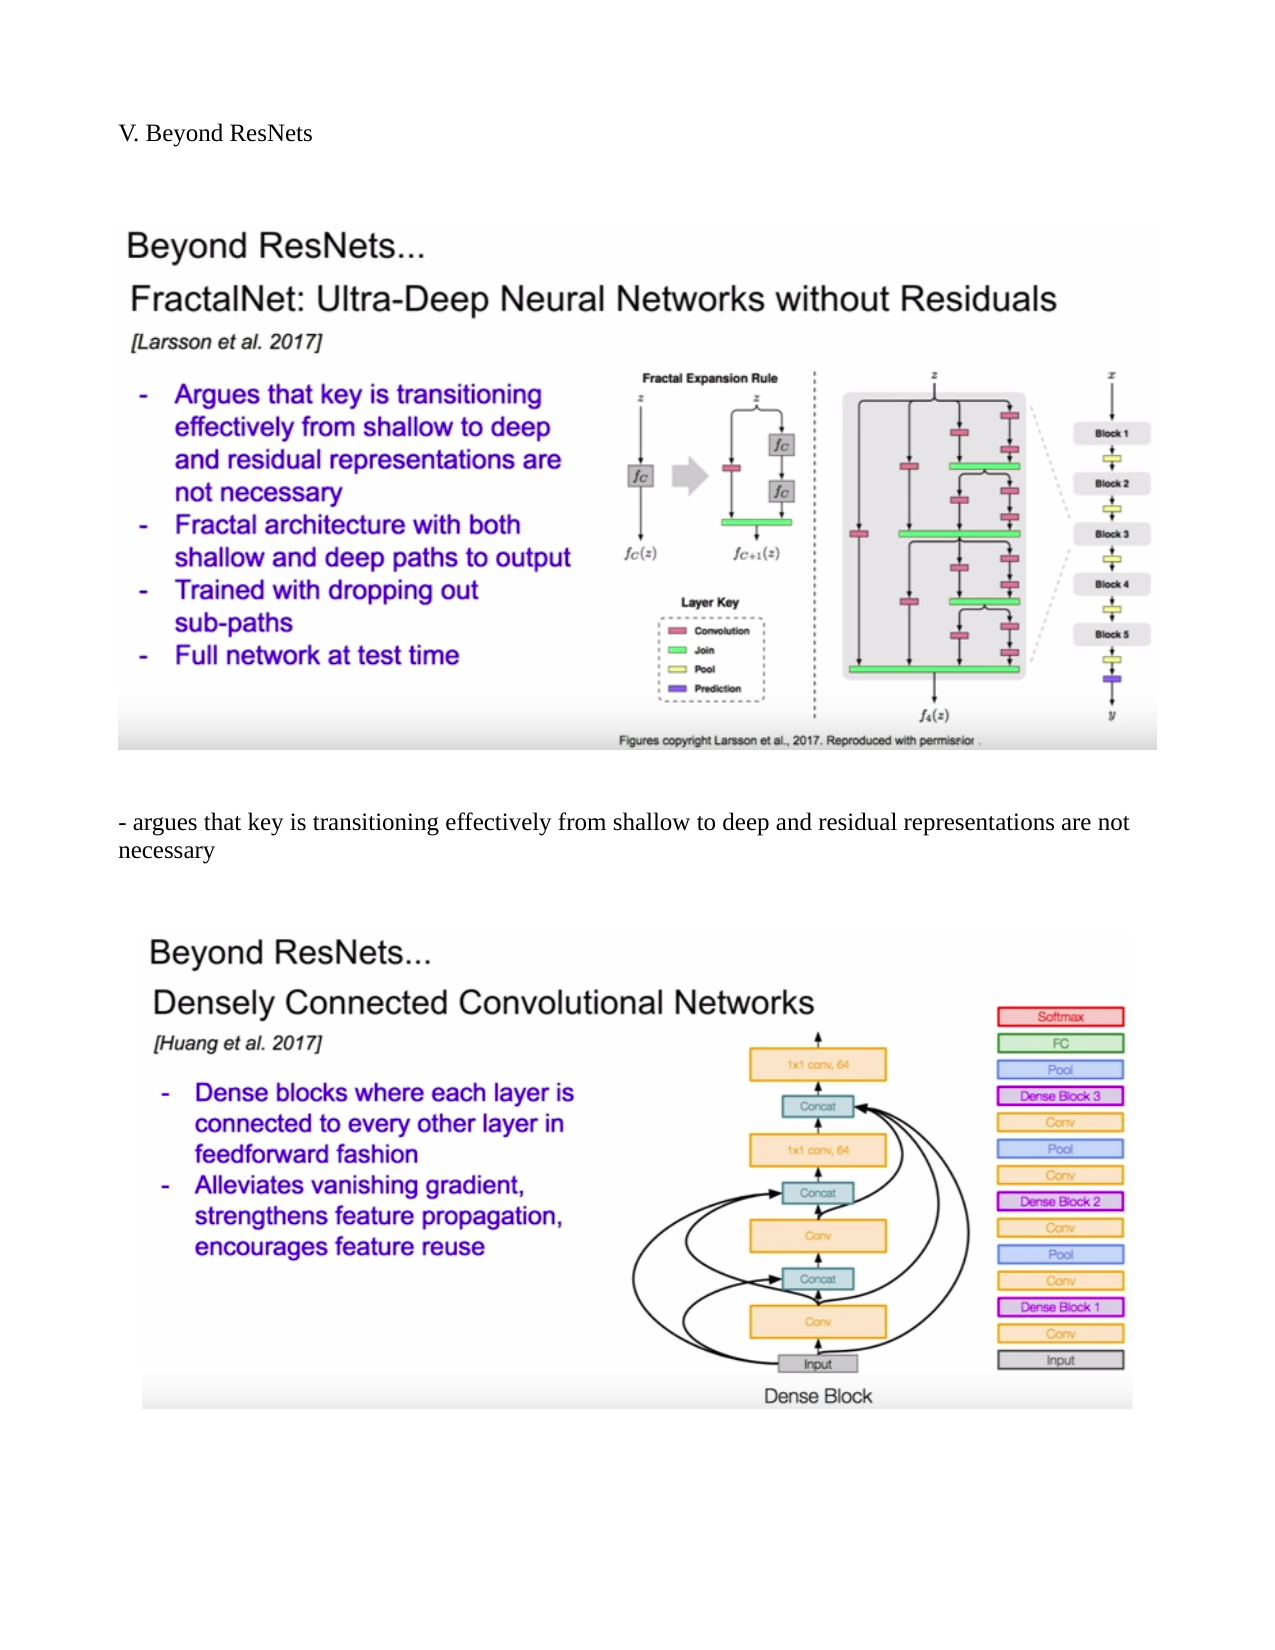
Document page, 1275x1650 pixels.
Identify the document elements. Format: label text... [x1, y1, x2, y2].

picture [142, 933, 1133, 1409]
text V. Beyond ResNets [118, 118, 1157, 147]
picture [118, 224, 1157, 750]
text - argues that key is transitioning effectively from shallow to deep and residual representations are not necessary [118, 807, 1157, 864]
